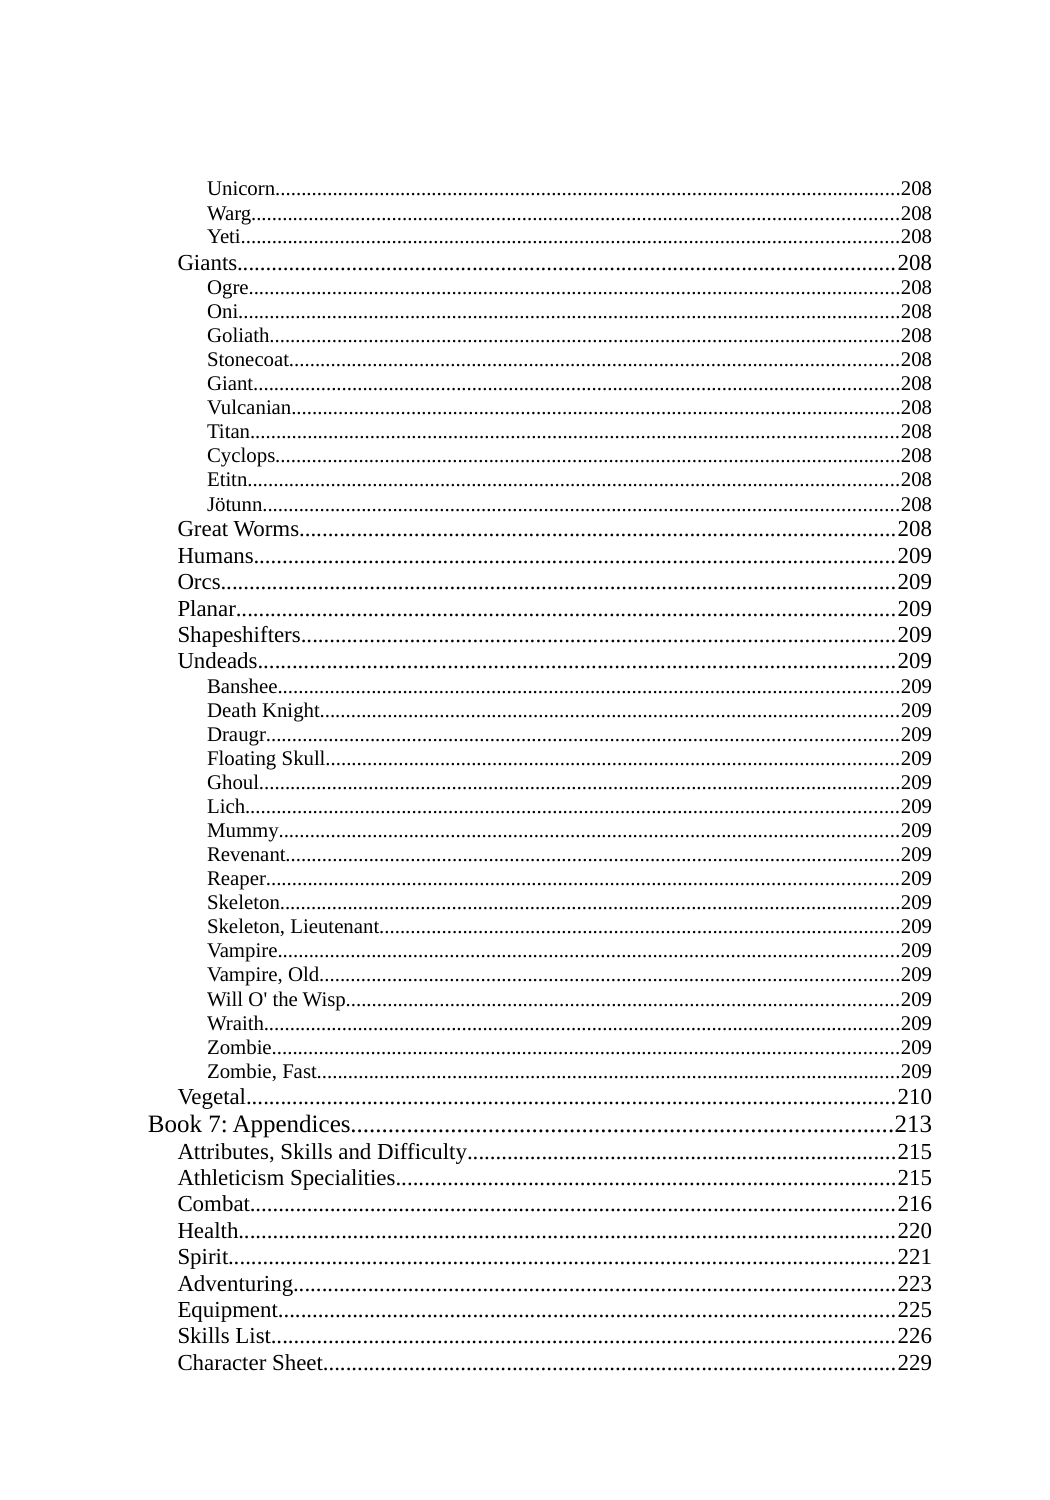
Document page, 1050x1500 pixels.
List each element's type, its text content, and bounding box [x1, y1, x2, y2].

text Humans 209 [177, 542, 932, 568]
text Ogre 208 [207, 275, 932, 299]
text Mummy 209 [207, 818, 932, 842]
text Great Worms 208 [177, 516, 932, 542]
text Reaper 209 [207, 866, 932, 890]
text Draugr 209 [207, 722, 932, 746]
text Oni 208 [207, 299, 932, 323]
text Orcs 209 [177, 568, 932, 594]
text Character Sheet 229 [177, 1349, 932, 1375]
text Death Knight 209 [207, 698, 932, 722]
text Banshee 209 [207, 674, 932, 698]
text Equipment 225 [177, 1296, 932, 1322]
text Goliath 208 [207, 323, 932, 347]
text Planar 209 [177, 594, 932, 621]
text Zombie 209 [207, 1034, 932, 1059]
text Wraith 209 [207, 1011, 932, 1034]
text Vampire 209 [207, 938, 932, 962]
text Spirit 221 [177, 1243, 932, 1269]
text Book 7: Appendices 213 [148, 1109, 932, 1138]
text Stonecoat 208 [207, 347, 932, 371]
text Zombie, Fast 209 [207, 1059, 932, 1083]
text Unicorn 208 [207, 176, 932, 200]
text Etitn 208 [207, 467, 932, 491]
text Health 220 [177, 1217, 932, 1243]
text Warg 208 [207, 200, 932, 224]
text Ghoul 209 [207, 770, 932, 794]
text Adventuring 223 [177, 1269, 932, 1296]
text Yeti 208 [207, 224, 932, 248]
text Combat 216 [177, 1191, 932, 1217]
text Titan 208 [207, 419, 932, 443]
text Vampire, Old 209 [207, 962, 932, 986]
text Athleticism Specialities 215 [177, 1164, 932, 1191]
text Giant 208 [207, 371, 932, 395]
text Undeads 209 [177, 647, 932, 674]
text Vulcanian 208 [207, 395, 932, 419]
text Will O' the Wisp 209 [207, 986, 932, 1011]
text Attributes, Skills and Difficulty 215 [177, 1138, 932, 1164]
text Floating Skull 209 [207, 746, 932, 770]
text Skeleton, Lieutenant 209 [207, 914, 932, 938]
text Giants 208 [177, 248, 932, 275]
text Vegetal 210 [177, 1083, 932, 1109]
text Shapeshifters 209 [177, 621, 932, 647]
text Revenant 209 [207, 842, 932, 866]
text Skills List 226 [177, 1322, 932, 1349]
text Jötunn 208 [207, 491, 932, 516]
text Cyclops 208 [207, 443, 932, 467]
text Skeleton 209 [207, 890, 932, 914]
text Lich 209 [207, 794, 932, 818]
